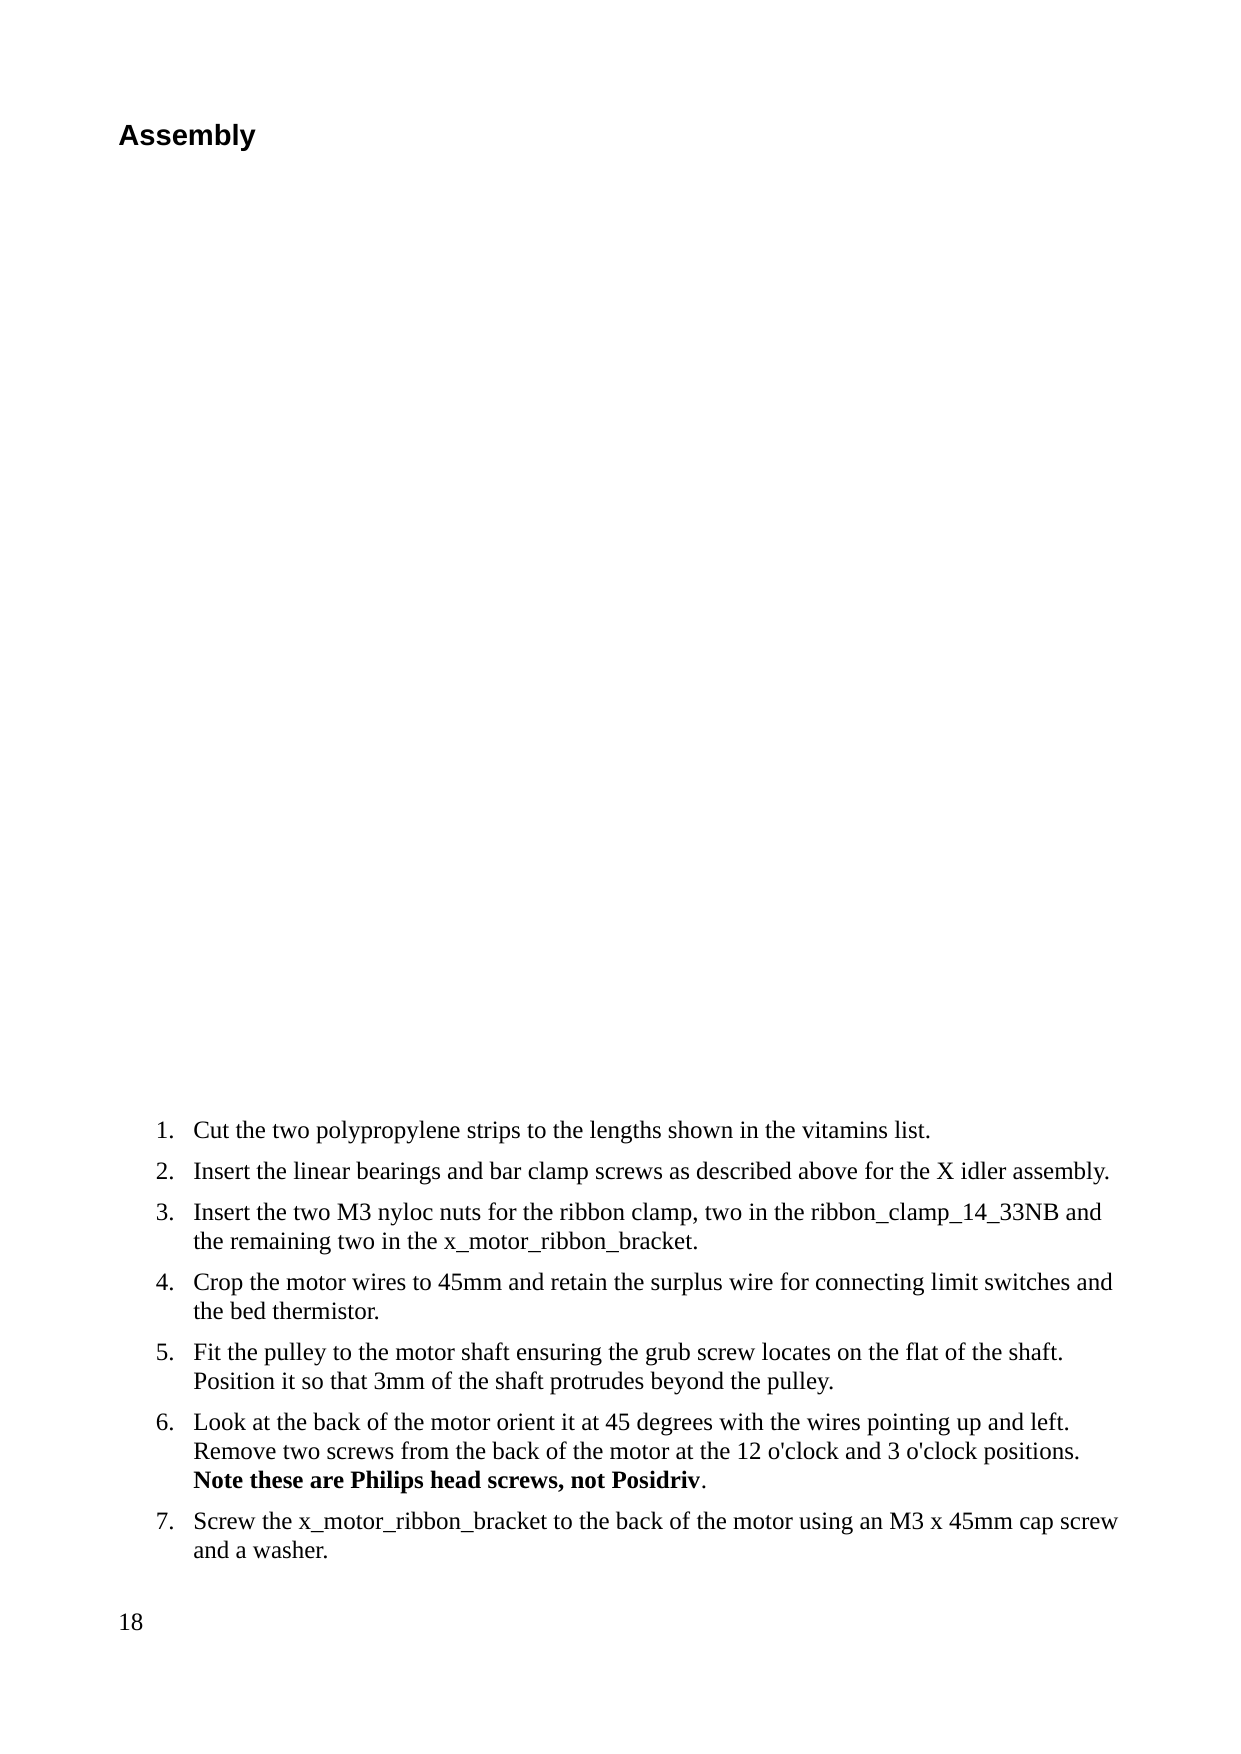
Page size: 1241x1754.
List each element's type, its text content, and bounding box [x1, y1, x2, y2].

list Fit the pulley to the motor shaft ensuring the grub screw locates on the flat of the shaft. Position it so that 3mm of the shaft protrudes beyond the pulley. [156, 1337, 1122, 1395]
list Cut the two polypropylene strips to the lengths shown in the vitamins list. [156, 1115, 1122, 1144]
list Screw the x_motor_ribbon_bracket to the back of the motor using an M3 x 45mm cap screw and a washer. [156, 1506, 1122, 1564]
list Insert the linear bearings and bar clamp screws as described above for the X idler assembly. [156, 1156, 1122, 1185]
subtitle Assembly [118, 118, 1122, 152]
list Look at the back of the motor orient it at 45 degrees with the wires pointing up and left. Remove two screws from the back of the motor at the 12 o'clock and 3 o'clock positions. Note these are Philips head screws, not Posidriv. [156, 1407, 1122, 1494]
list Insert the two M3 nyloc nuts for the ribbon clamp, two in the ribbon_clamp_14_33NB and the remaining two in the x_motor_ribbon_bracket. [156, 1197, 1122, 1255]
list Crop the motor wires to 45mm and retain the surplus wire for connecting limit switches and the bed thermistor. [156, 1267, 1122, 1325]
